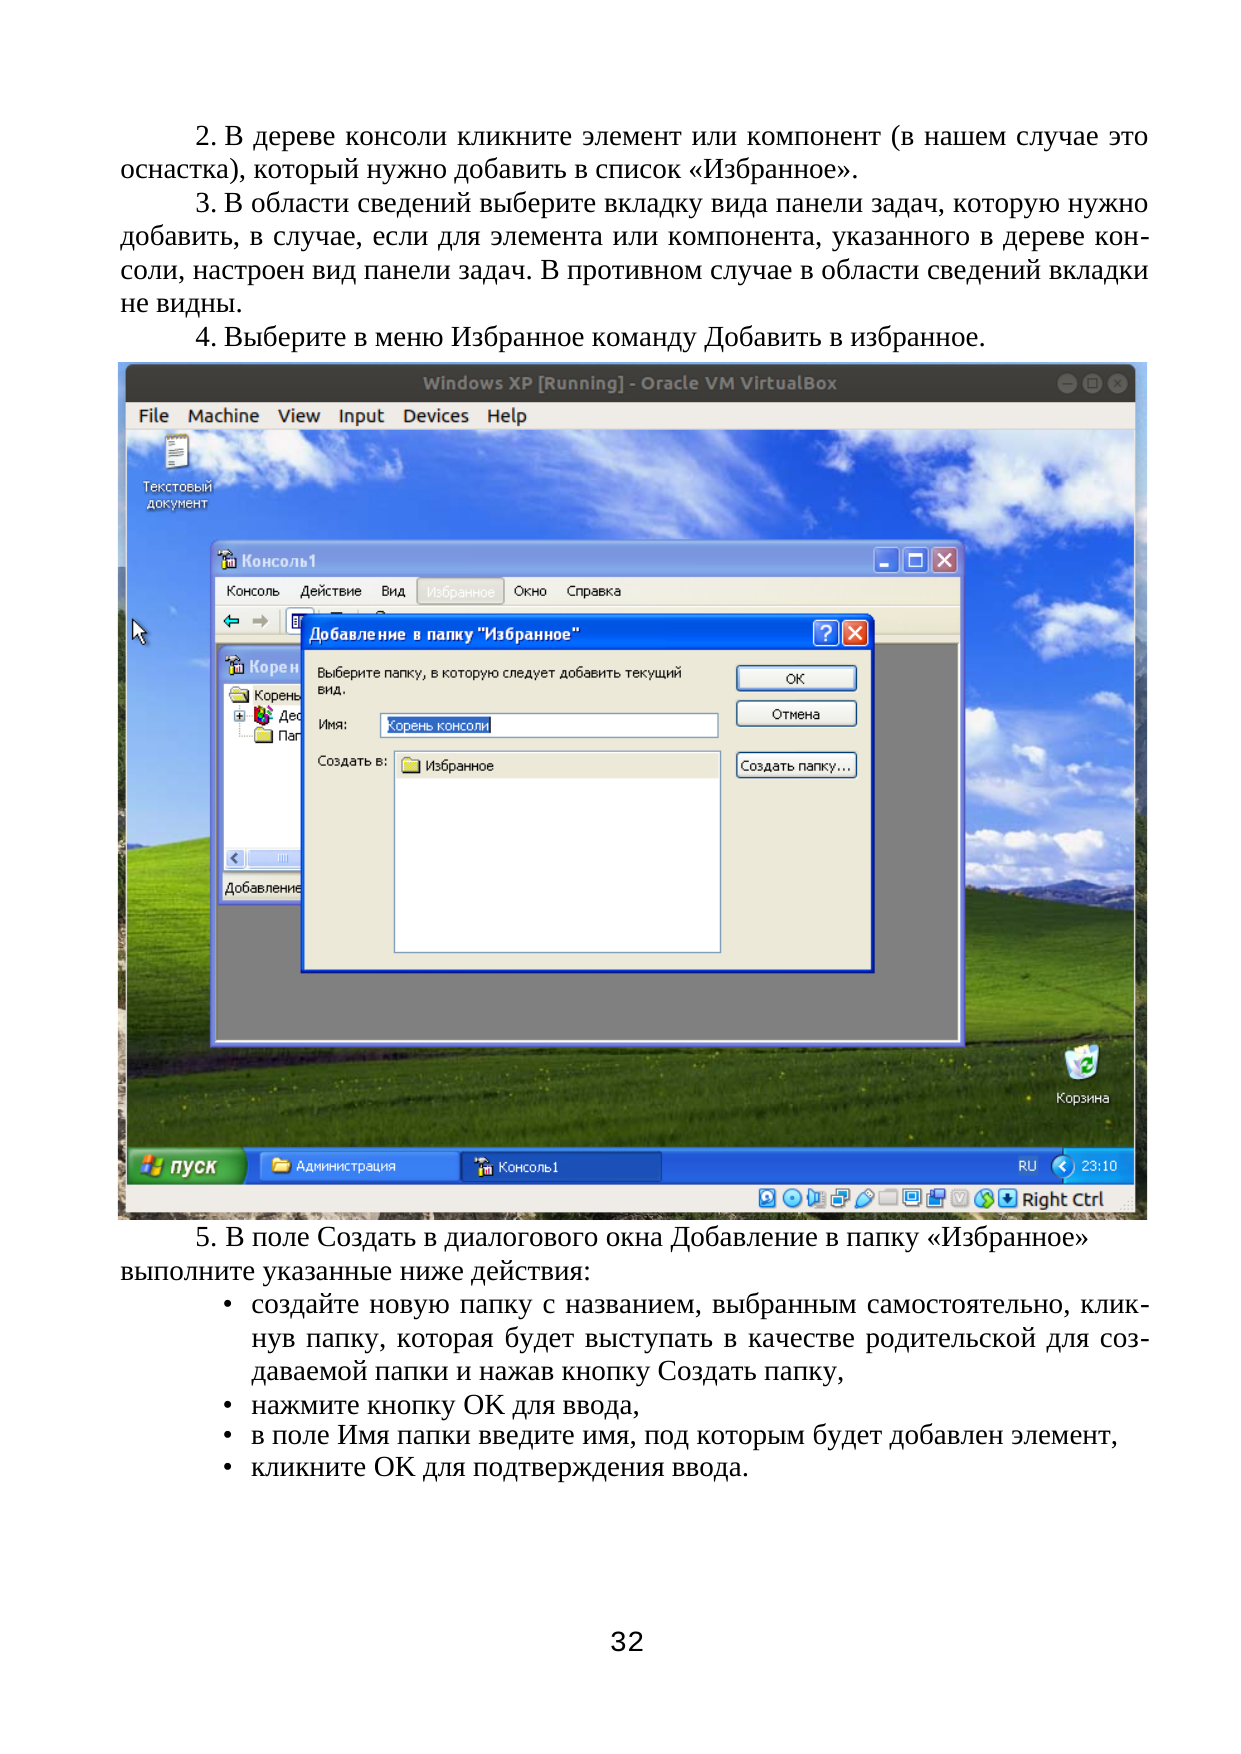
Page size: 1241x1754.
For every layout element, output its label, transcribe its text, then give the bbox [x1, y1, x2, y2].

list создайте новую папку с названием, выбранным самостоятельно, клик­нув папку, которая будет выступать в качестве родительской для соз­даваемой папки и нажав кнопку Создать папку, [222, 1287, 1149, 1387]
list В поле Создать в диалогового окна Добавление в папку «Избранное» [120, 971, 1152, 1253]
list нажмите кнопку OK для ввода, [222, 1387, 1152, 1421]
list В дереве консоли кликните элемент или компонент (в нашем случае это оснастка), который нужно добавить в список «Избранное». [120, 118, 1149, 185]
list кликните OK для подтверждения ввода. [222, 1453, 1152, 1483]
text выполните указанные ниже действия: [120, 1253, 1152, 1287]
list Выберите в меню Избранное команду Добавить в избранное. [120, 319, 1152, 353]
list в поле Имя папки введите имя, под которым будет добавлен элемент, [222, 1421, 1152, 1450]
picture [117, 362, 1148, 1220]
list В области сведений выберите вкладку вида панели задач, которую нужно добавить, в случае, если для элемента или компонента, указанного в дереве кон­соли, настроен вид панели задач. В противном случае в области сведений вкладки не видны. [120, 185, 1149, 319]
